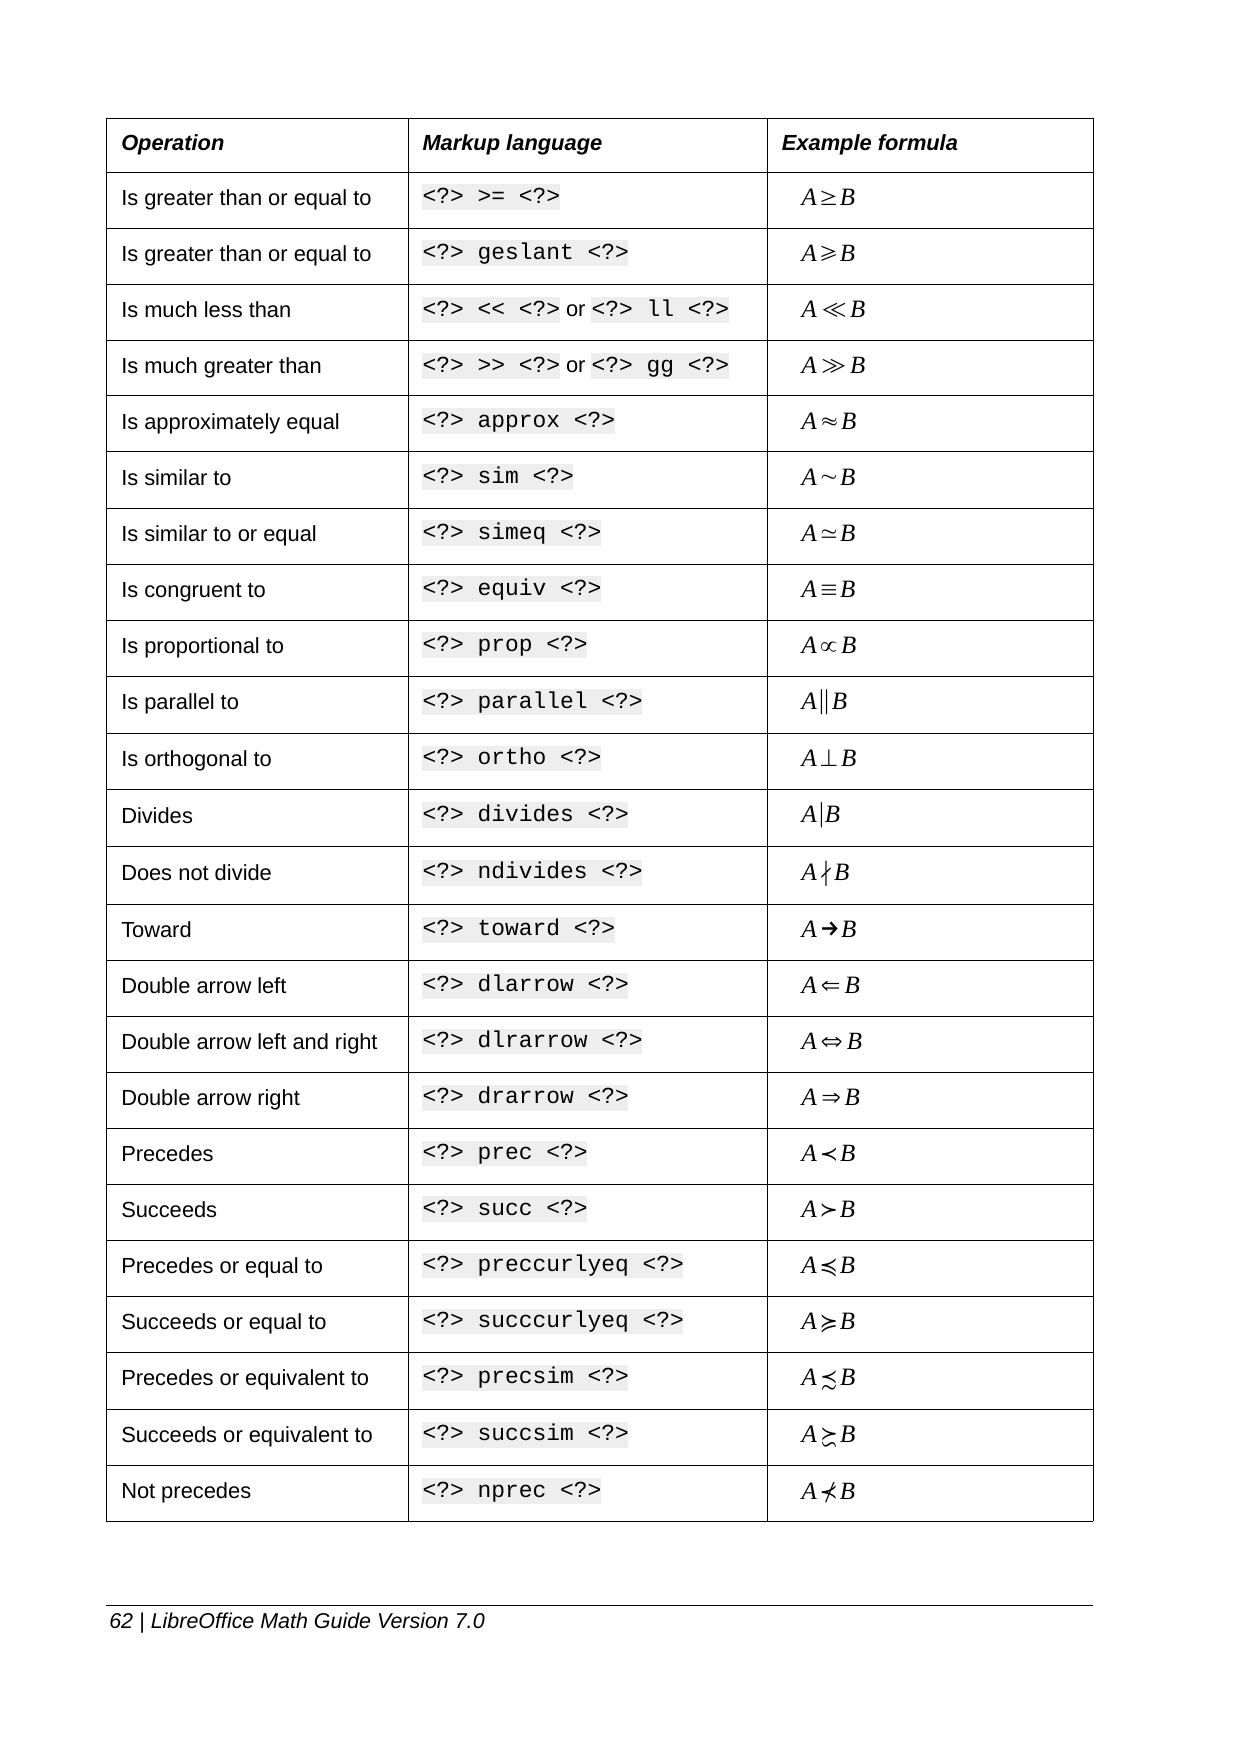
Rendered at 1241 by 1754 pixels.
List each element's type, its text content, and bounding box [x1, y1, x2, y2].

table_cell <?> >> <?> or <?> gg <?> [409, 341, 767, 395]
table_cell Double arrow left and right [107, 1017, 408, 1072]
table_cell Precedes or equivalent to [107, 1353, 408, 1408]
table_cell <?> toward <?> [409, 905, 767, 960]
table_cell Is congruent to [107, 565, 408, 619]
table_cell [768, 621, 1093, 676]
table_cell [768, 173, 1093, 228]
table_cell <?> << <?> or <?> ll <?> [409, 285, 767, 339]
table_cell Not precedes [107, 1466, 408, 1521]
table_cell Divides [107, 790, 408, 846]
table_cell [768, 1466, 1093, 1521]
table_cell <?> simeq <?> [409, 509, 767, 563]
table_cell Is approximately equal [107, 396, 408, 451]
table_cell [768, 285, 1093, 339]
table_cell [768, 905, 1093, 960]
table_cell [768, 847, 1093, 904]
table_cell [768, 1353, 1093, 1408]
table_cell [768, 1410, 1093, 1465]
table_cell [768, 1241, 1093, 1296]
table_cell Is similar to or equal [107, 509, 408, 563]
table_cell <?> nprec <?> [409, 1466, 767, 1521]
table_cell Succeeds or equal to [107, 1297, 408, 1352]
table_cell [768, 1073, 1093, 1128]
table_cell <?> succ <?> [409, 1185, 767, 1240]
table_cell <?> parallel <?> [409, 677, 767, 733]
table_cell <?> divides <?> [409, 790, 767, 846]
table_cell Toward [107, 905, 408, 960]
table_header Operation [107, 119, 408, 172]
table_cell [768, 734, 1093, 789]
table_header Markup language [409, 119, 767, 172]
table_cell [768, 790, 1093, 846]
table_cell <?> geslant <?> [409, 229, 767, 283]
table_cell Is parallel to [107, 677, 408, 733]
table_cell [768, 1017, 1093, 1072]
table_header Example formula [768, 119, 1093, 172]
table_cell <?> approx <?> [409, 396, 767, 451]
table_cell Is orthogonal to [107, 734, 408, 789]
table_cell [768, 1129, 1093, 1184]
table_cell <?> preccurlyeq <?> [409, 1241, 767, 1296]
table_cell Succeeds or equivalent to [107, 1410, 408, 1465]
table_cell <?> equiv <?> [409, 565, 767, 619]
table_cell [768, 452, 1093, 507]
table_cell [768, 1297, 1093, 1352]
table_cell <?> sim <?> [409, 452, 767, 507]
table_cell <?> prec <?> [409, 1129, 767, 1184]
table_cell <?> drarrow <?> [409, 1073, 767, 1128]
table_cell [768, 341, 1093, 395]
table_cell [768, 509, 1093, 563]
table_cell <?> dlrarrow <?> [409, 1017, 767, 1072]
table_cell Does not divide [107, 847, 408, 904]
table_cell Precedes [107, 1129, 408, 1184]
table_cell [768, 961, 1093, 1016]
table_cell Is greater than or equal to [107, 229, 408, 283]
table_cell Is proportional to [107, 621, 408, 676]
table_cell Double arrow right [107, 1073, 408, 1128]
table_cell [768, 565, 1093, 619]
table_cell <?> precsim <?> [409, 1353, 767, 1408]
table_cell [768, 677, 1093, 733]
table_cell <?> ortho <?> [409, 734, 767, 789]
table_cell <?> succsim <?> [409, 1410, 767, 1465]
table_cell Is greater than or equal to [107, 173, 408, 228]
table_cell Is much less than [107, 285, 408, 339]
table_cell Double arrow left [107, 961, 408, 1016]
table_cell Is much greater than [107, 341, 408, 395]
table_cell <?> ndivides <?> [409, 847, 767, 904]
table_cell [768, 229, 1093, 283]
table_cell <?> >= <?> [409, 173, 767, 228]
table_cell [768, 396, 1093, 451]
table_cell <?> dlarrow <?> [409, 961, 767, 1016]
table_cell Is similar to [107, 452, 408, 507]
table_cell Precedes or equal to [107, 1241, 408, 1296]
table_cell <?> succcurlyeq <?> [409, 1297, 767, 1352]
table_cell <?> prop <?> [409, 621, 767, 676]
table_cell Succeeds [107, 1185, 408, 1240]
table_cell [768, 1185, 1093, 1240]
